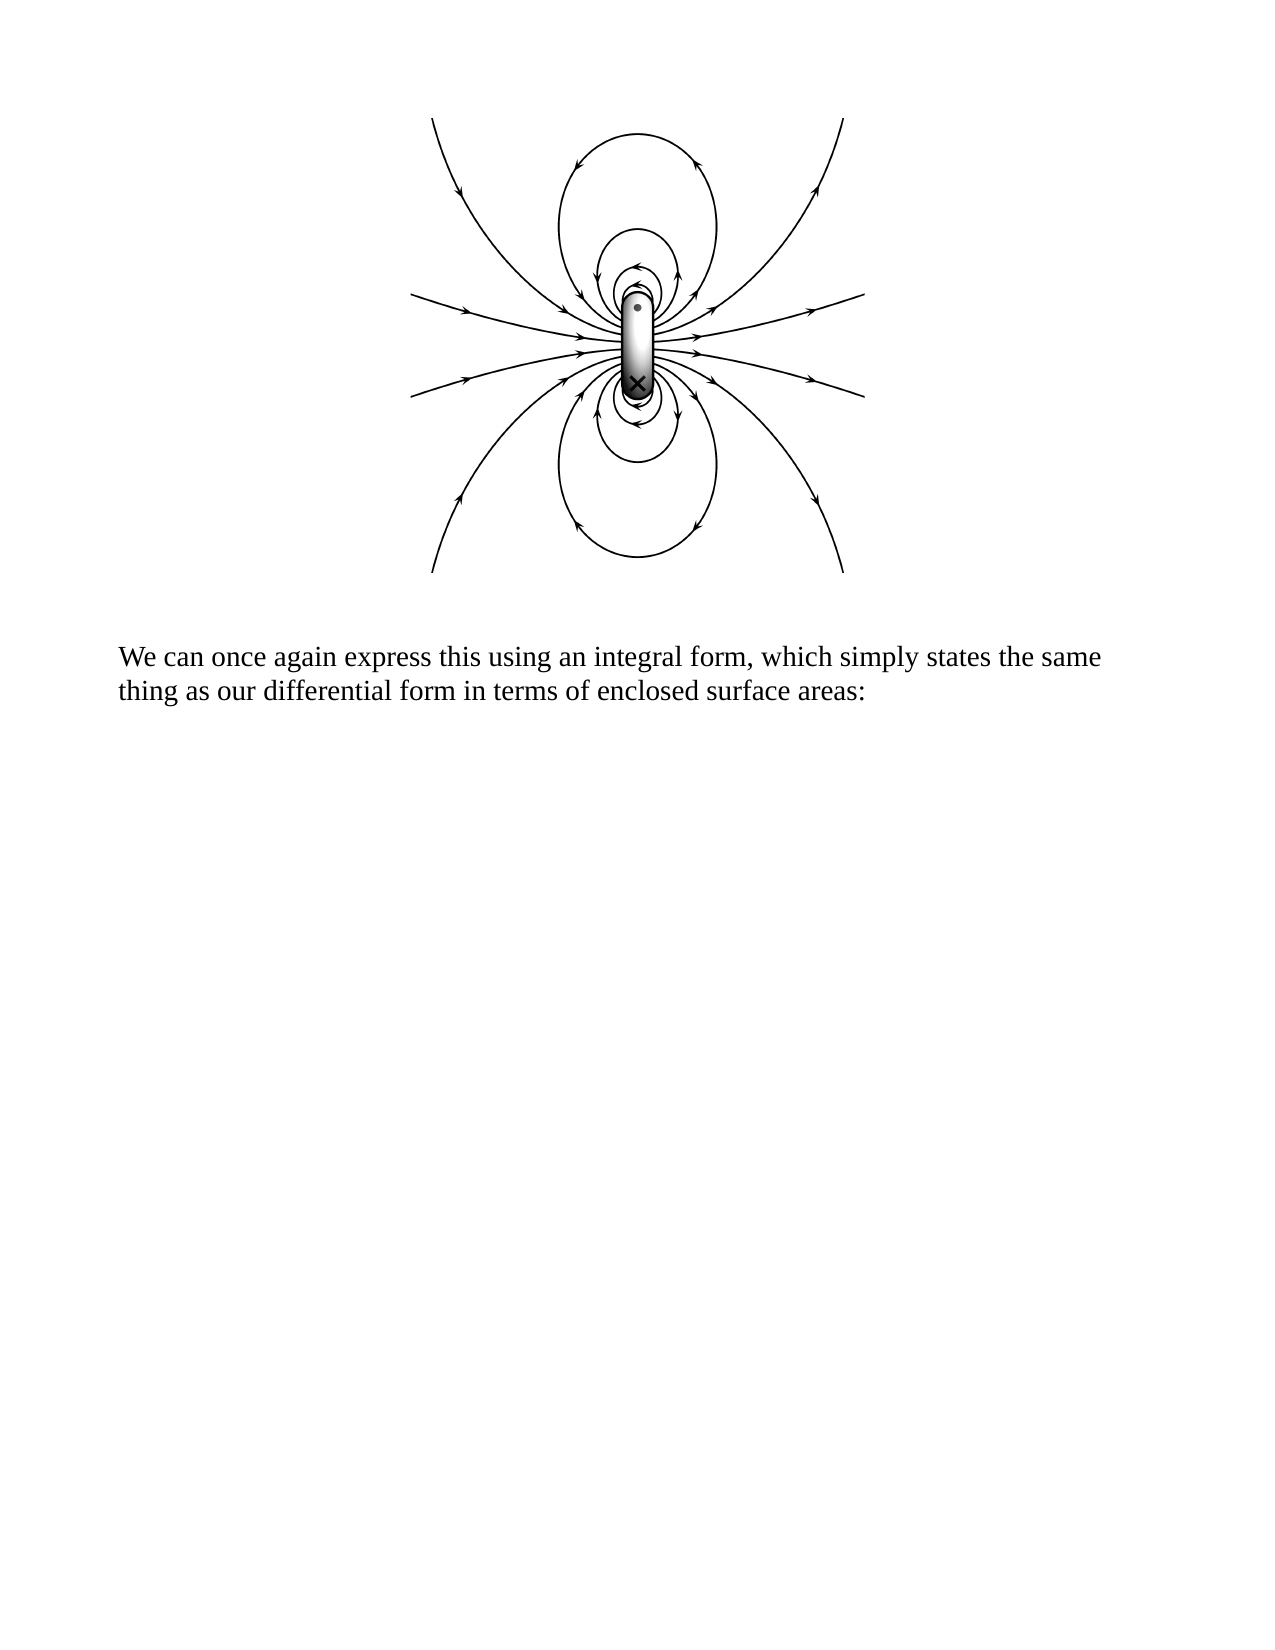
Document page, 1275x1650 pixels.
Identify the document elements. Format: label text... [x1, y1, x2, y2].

picture [410, 118, 865, 573]
text We can once again express this using an integral form, which simply states the same thing as our differential form in terms of enclosed surface areas: [118, 639, 1157, 706]
